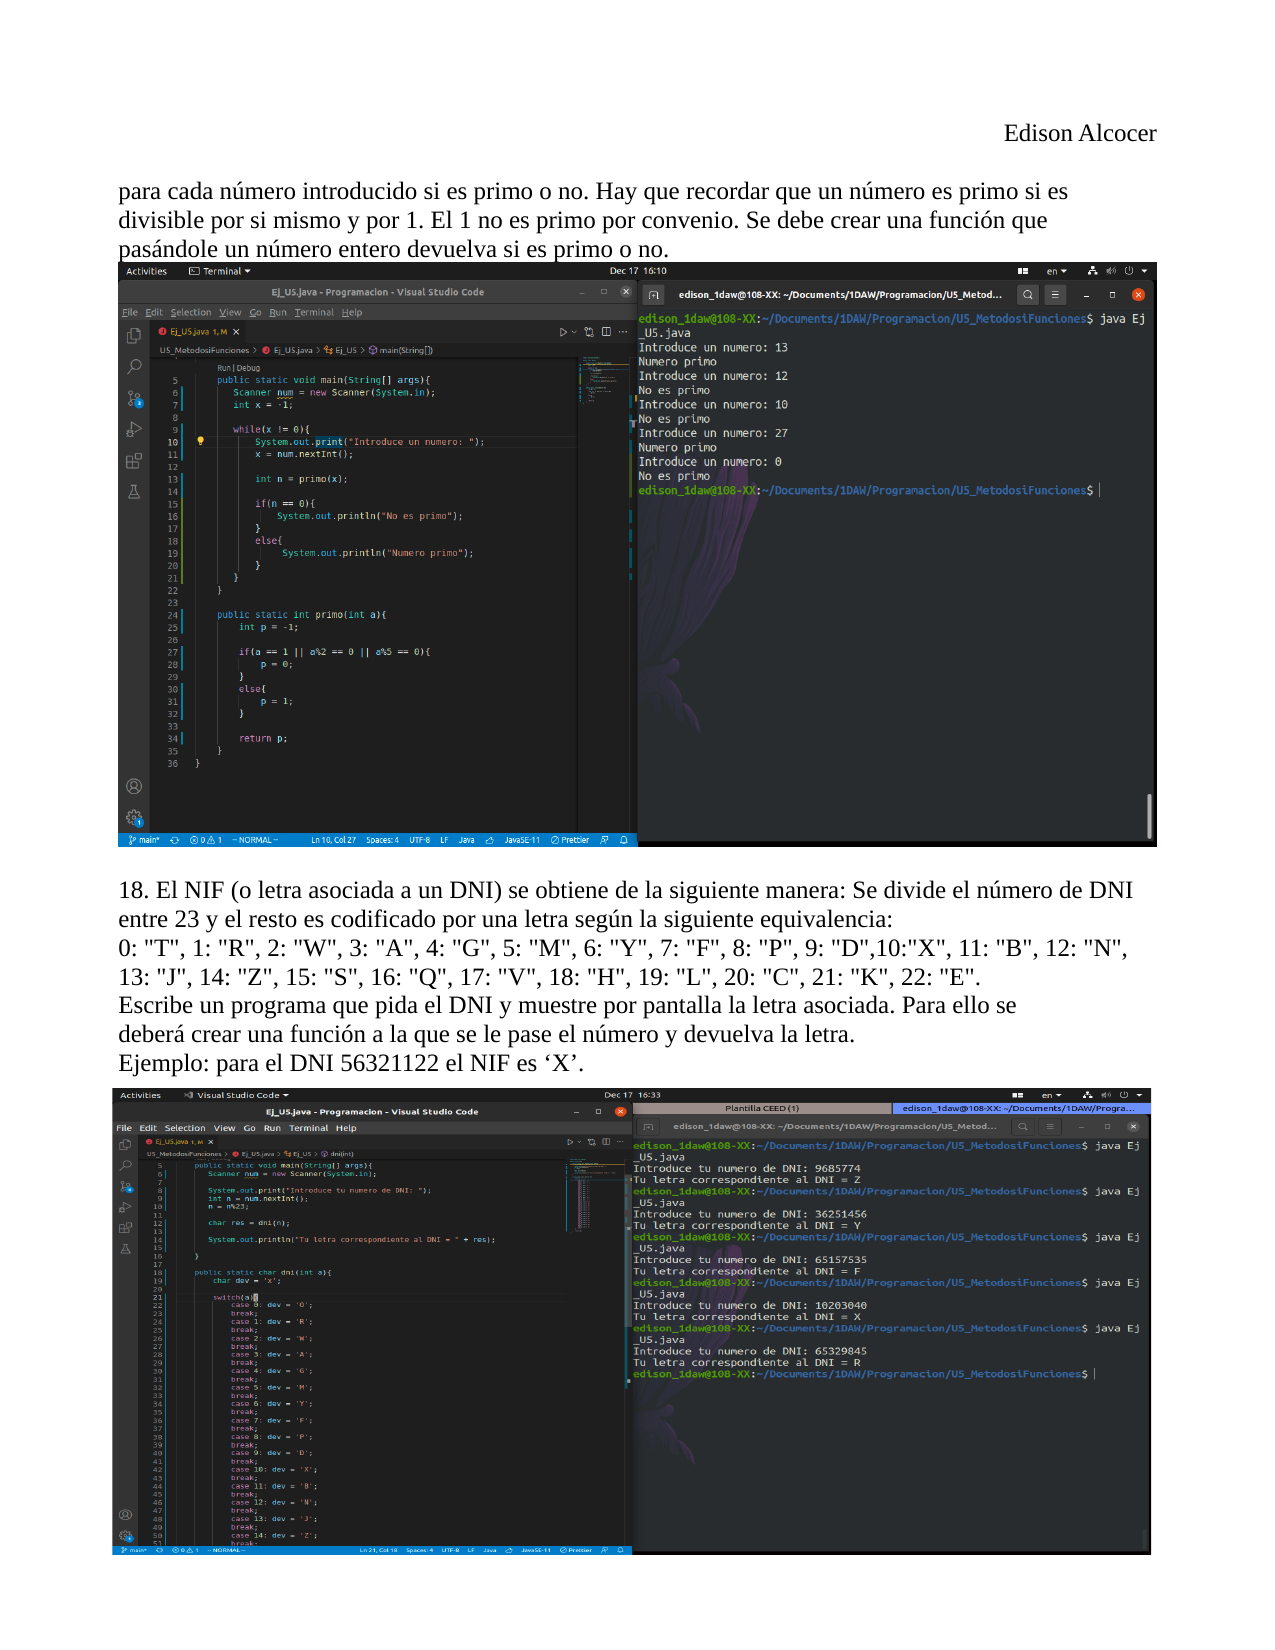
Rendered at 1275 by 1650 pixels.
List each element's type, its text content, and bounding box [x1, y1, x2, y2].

picture [118, 262, 1157, 847]
text pasándole un número entero devuelva si es primo o no. [118, 234, 1157, 262]
text para cada número introducido si es primo o no. Hay que recordar que un número es primo si es [118, 176, 1157, 205]
text Ejemplo: para el DNI 56321122 el NIF es ‘X’. [118, 1048, 1157, 1077]
text 0: "T", 1: "R", 2: "W", 3: "A", 4: "G", 5: "M", 6: "Y", 7: "F", 8: "P", 9: "D",10:"X", 11: "B", 12: "N", [118, 933, 1157, 962]
text deberá crear una función a la que se le pase el número y devuelva la letra. [118, 1019, 1157, 1048]
text 13: "J", 14: "Z", 15: "S", 16: "Q", 17: "V", 18: "H", 19: "L", 20: "C", 21: "K", 22: "E". [118, 962, 1157, 991]
picture [112, 1088, 1152, 1555]
text divisible por si mismo y por 1. El 1 no es primo por convenio. Se debe crear una función que [118, 205, 1157, 234]
text entre 23 y el resto es codificado por una letra según la siguiente equivalencia: [118, 904, 1157, 933]
text Escribe un programa que pida el DNI y muestre por pantalla la letra asociada. Para ello se [118, 991, 1157, 1019]
text 18. El NIF (o letra asociada a un DNI) se obtiene de la siguiente manera: Se divide el número de DNI [118, 876, 1157, 904]
